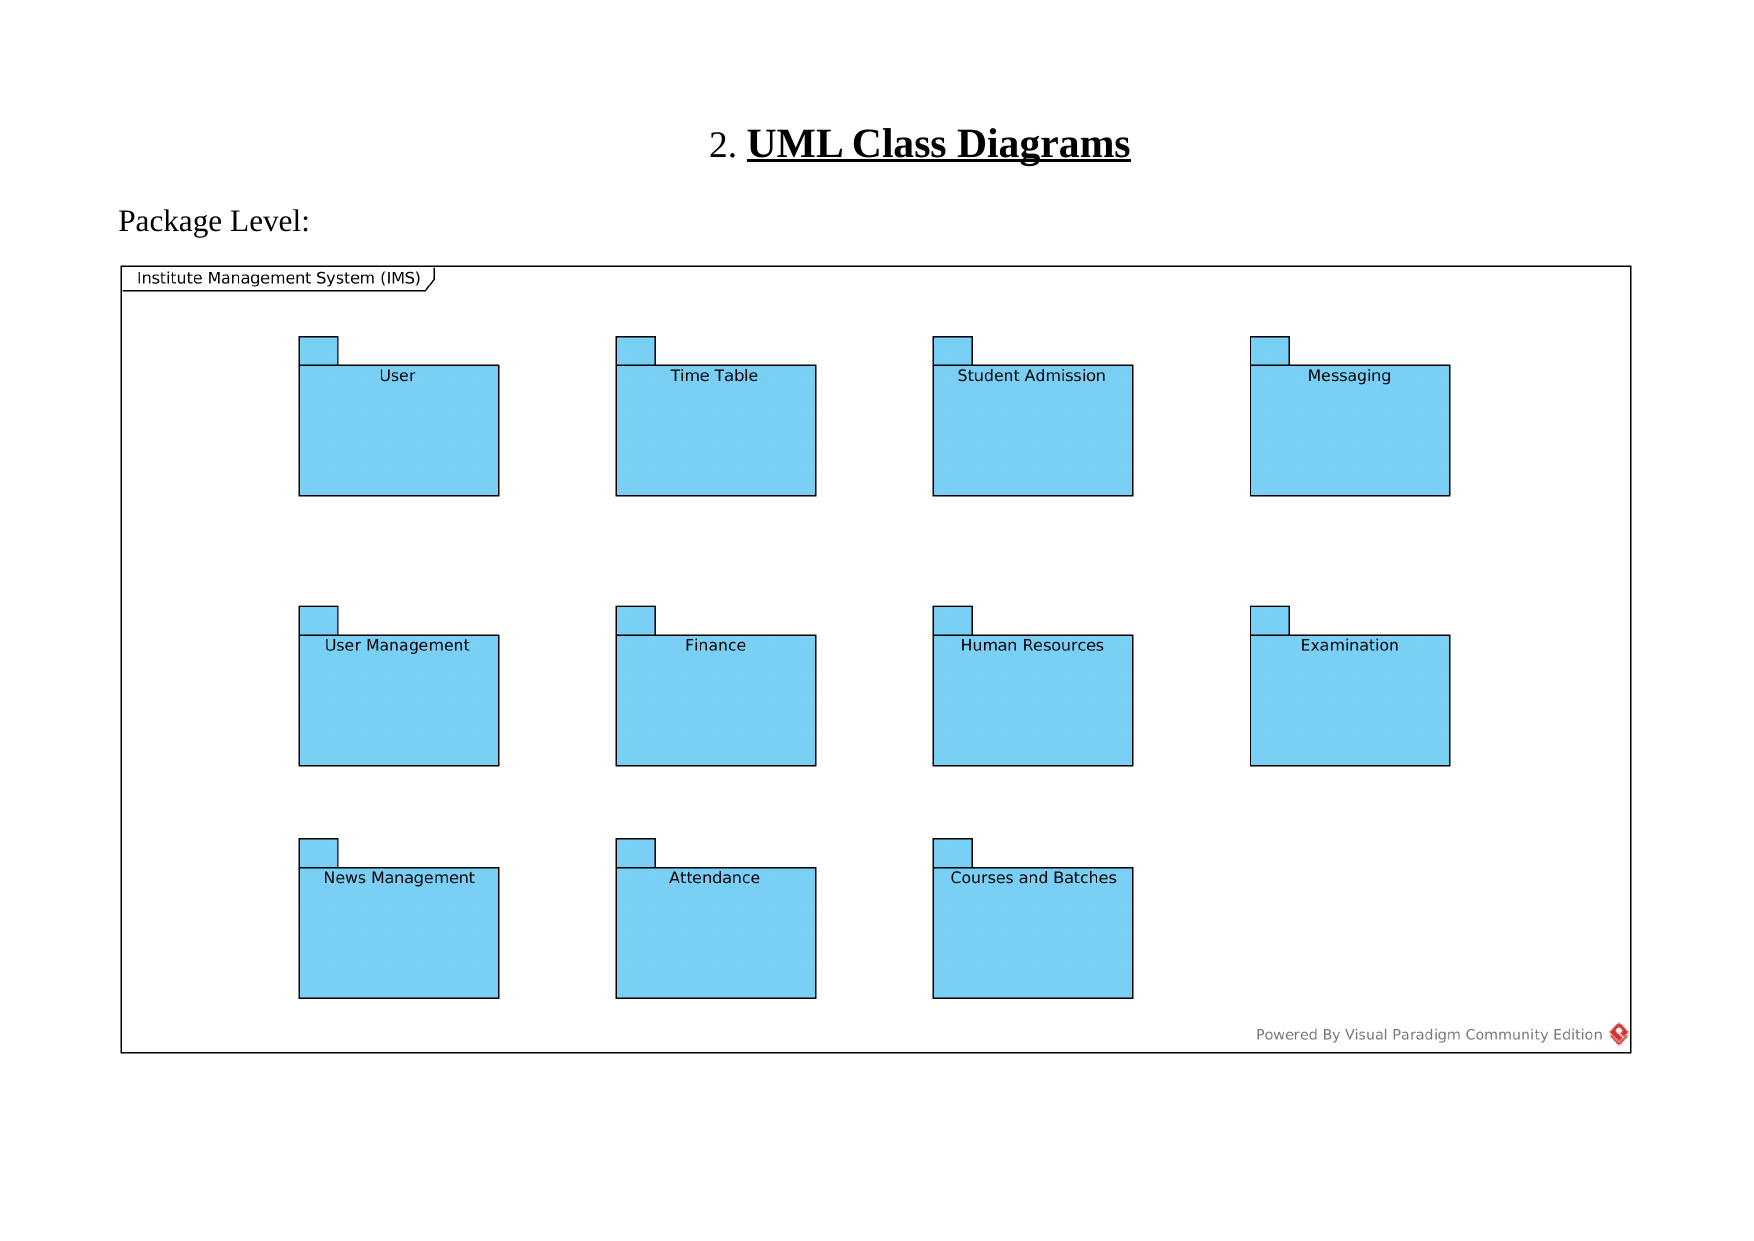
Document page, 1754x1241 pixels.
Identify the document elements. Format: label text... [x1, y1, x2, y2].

text 2. UML Class Diagrams [118, 118, 1636, 166]
text Package Level: [118, 202, 1636, 238]
picture [118, 263, 1636, 1058]
